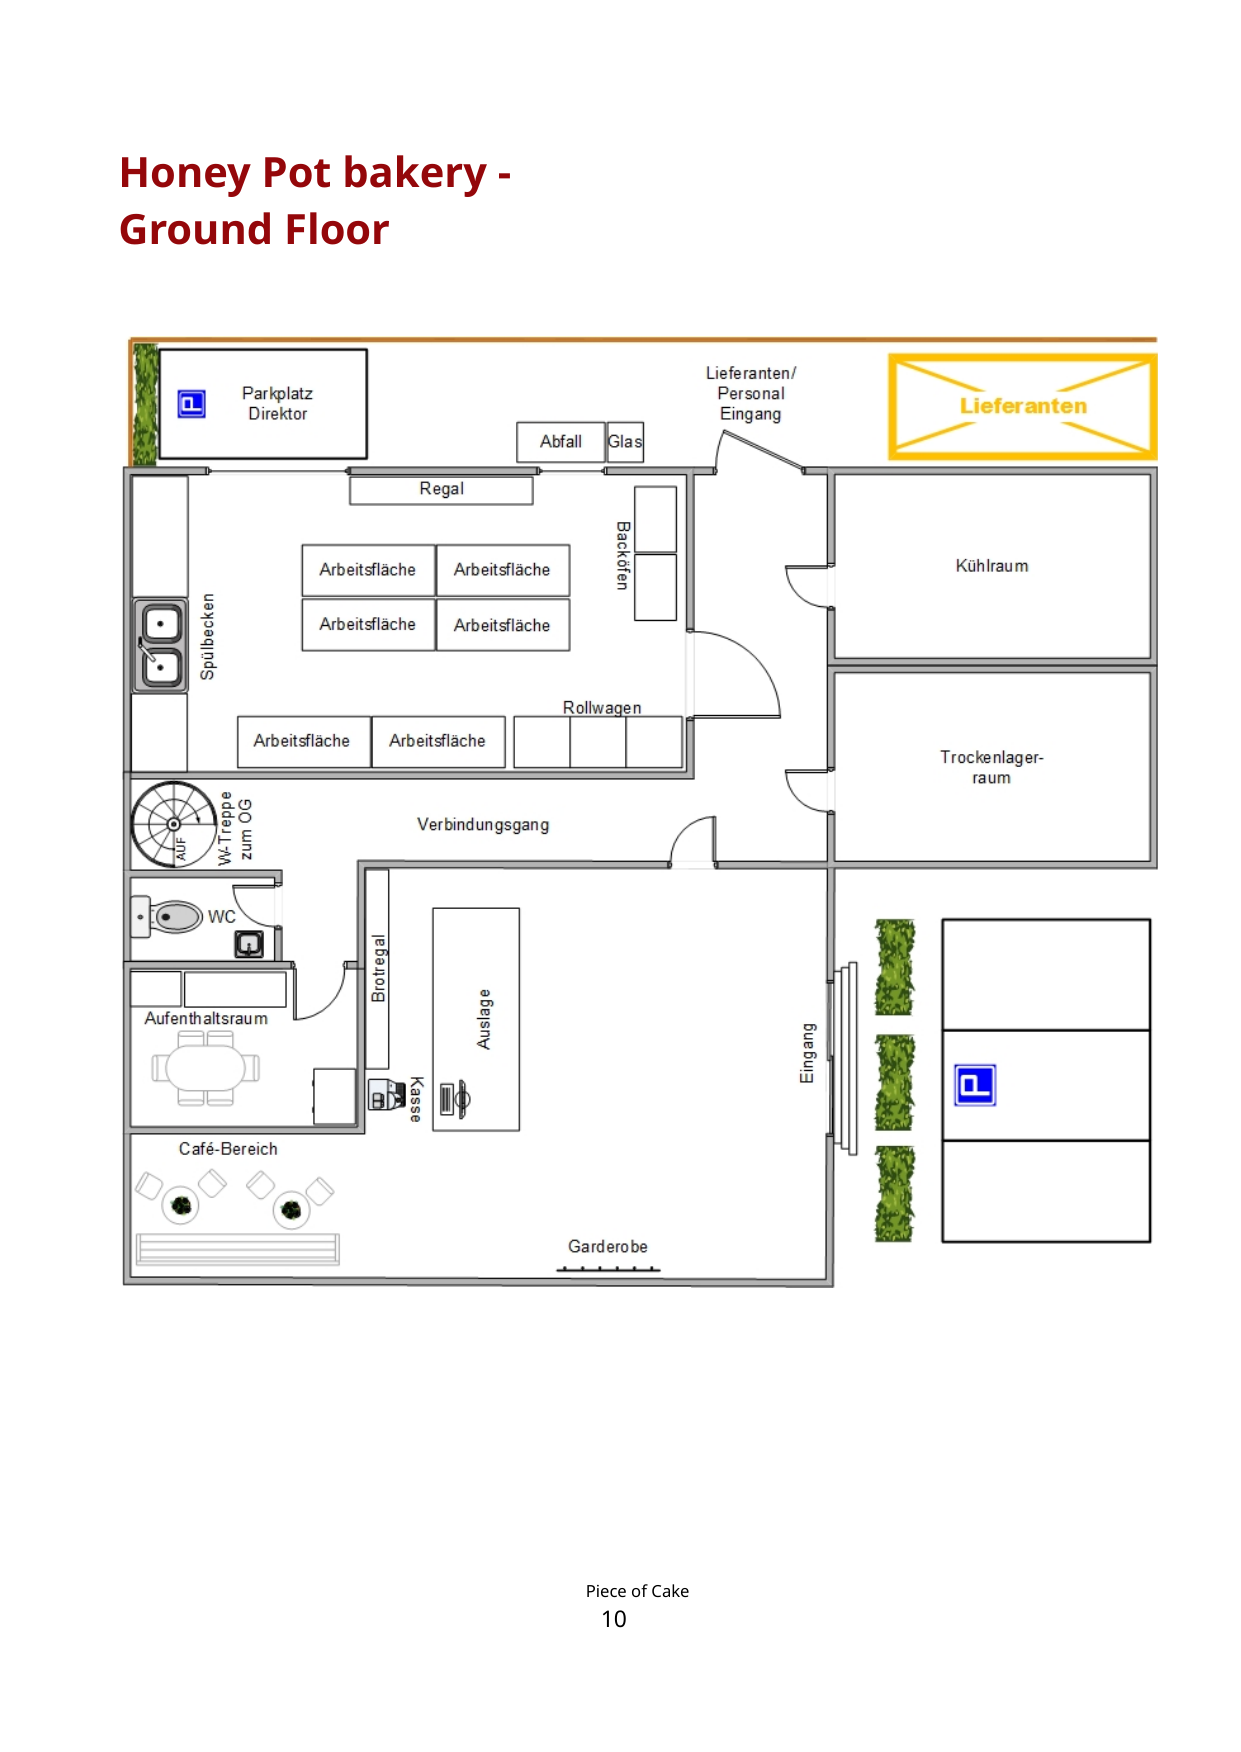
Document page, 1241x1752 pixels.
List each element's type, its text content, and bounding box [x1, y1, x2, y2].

subtitle Honey Pot bakery - Ground Floor [118, 143, 605, 257]
picture [122, 336, 1158, 1288]
